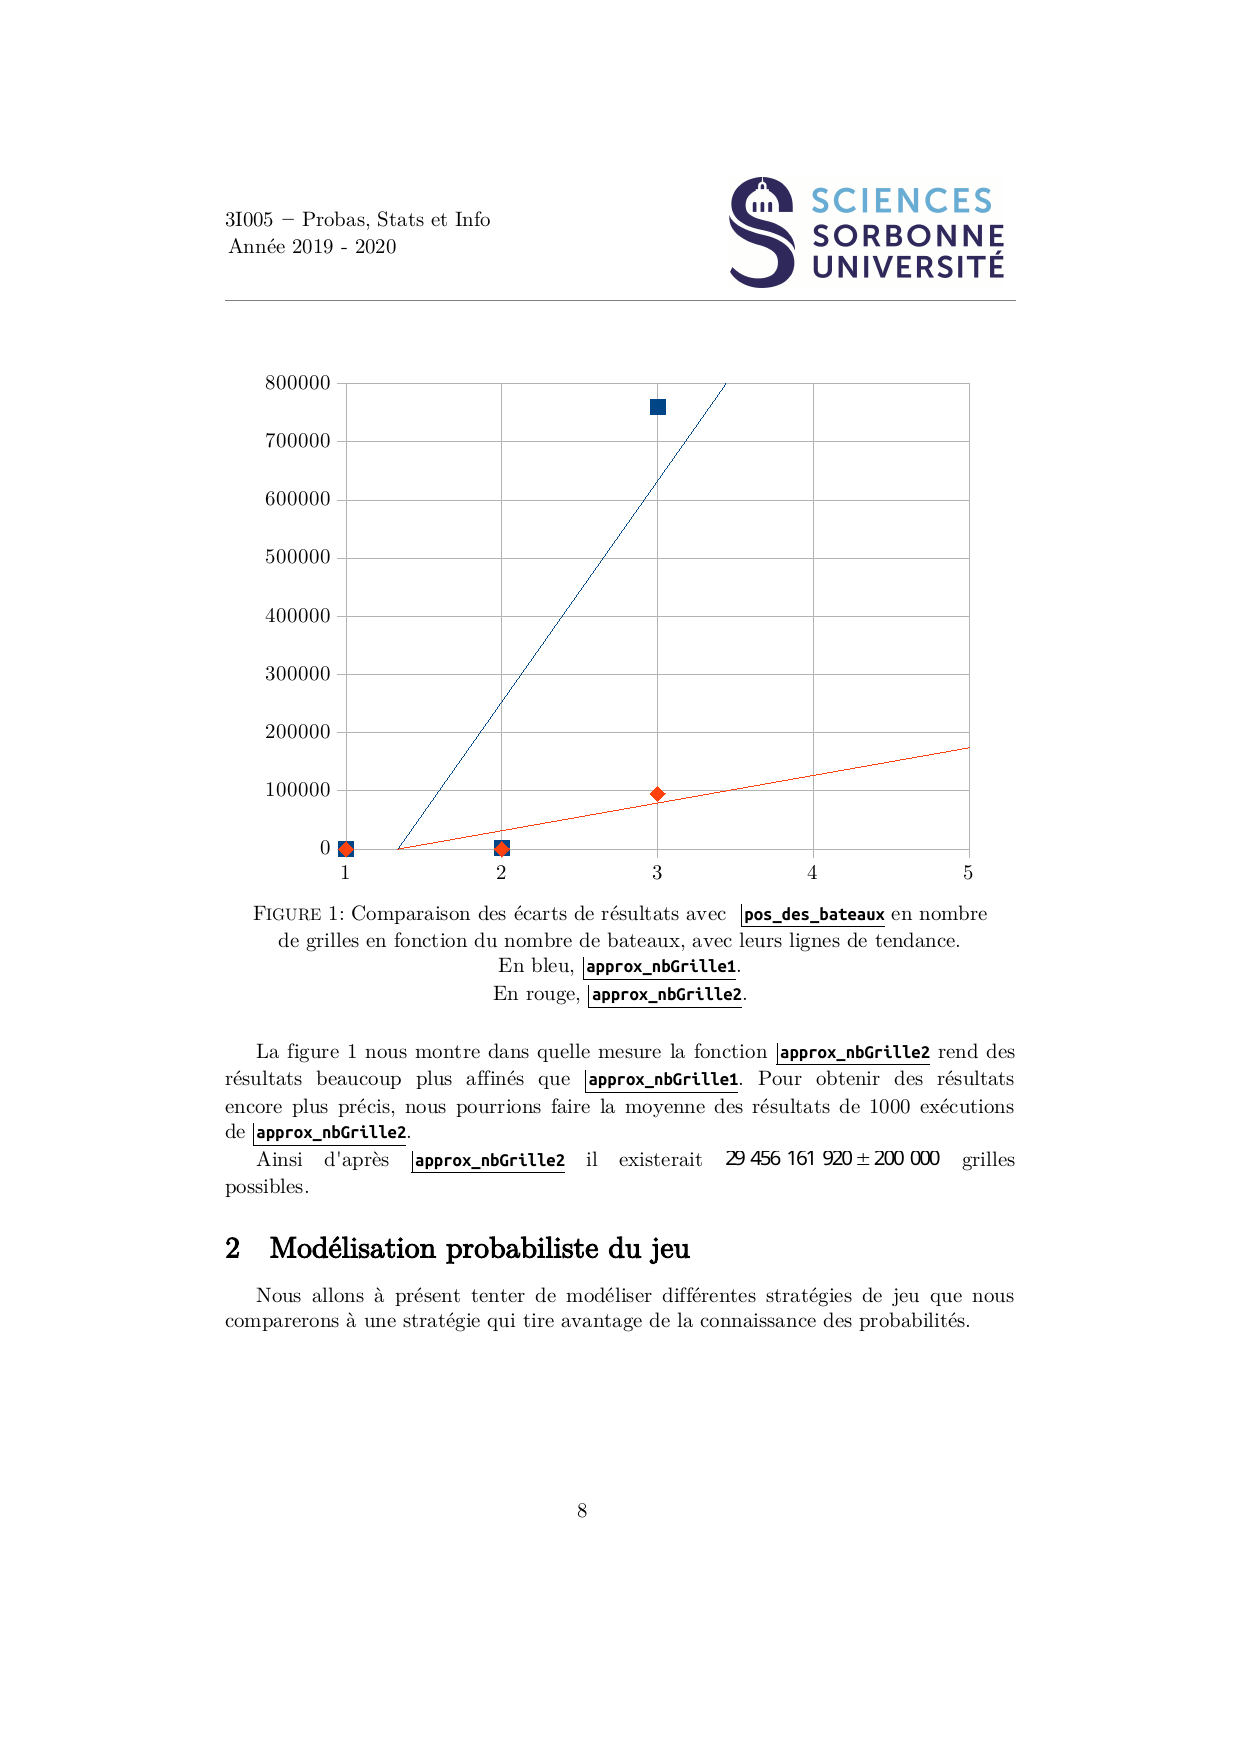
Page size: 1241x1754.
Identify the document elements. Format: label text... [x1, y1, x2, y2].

text Figure 1: Comparaison des écarts de résultats avec pos_des_bateaux en nombre de grilles en fonction du nombre de bateaux, avec leurs lignes de tendance. [251, 895, 990, 952]
text La figure 1 nous montre dans quelle mesure la fonction approx_nbGrille2 rend des résultats beaucoup plus affinés que approx_nbGrille1. Pour obtenir des résultats encore plus précis, nous pourrions faire la moyenne des résultats de 1000 exécutions de approx_nbGrille2. [225, 360, 1016, 1145]
text En bleu, approx_nbGrille1. [251, 952, 990, 979]
text Nous allons à présent tenter de modéliser différentes stratégies de jeu que nous comparerons à une stratégie qui tire avantage de la connaissance des probabilités. [225, 1282, 1016, 1332]
text Ainsi d'après approx_nbGrille2 il existerait grilles possibles. [225, 1145, 1016, 1198]
picture [729, 177, 1004, 288]
text En rouge, approx_nbGrille2. [251, 979, 990, 1007]
subtitle Modélisation probabiliste du jeu [225, 1227, 1016, 1263]
